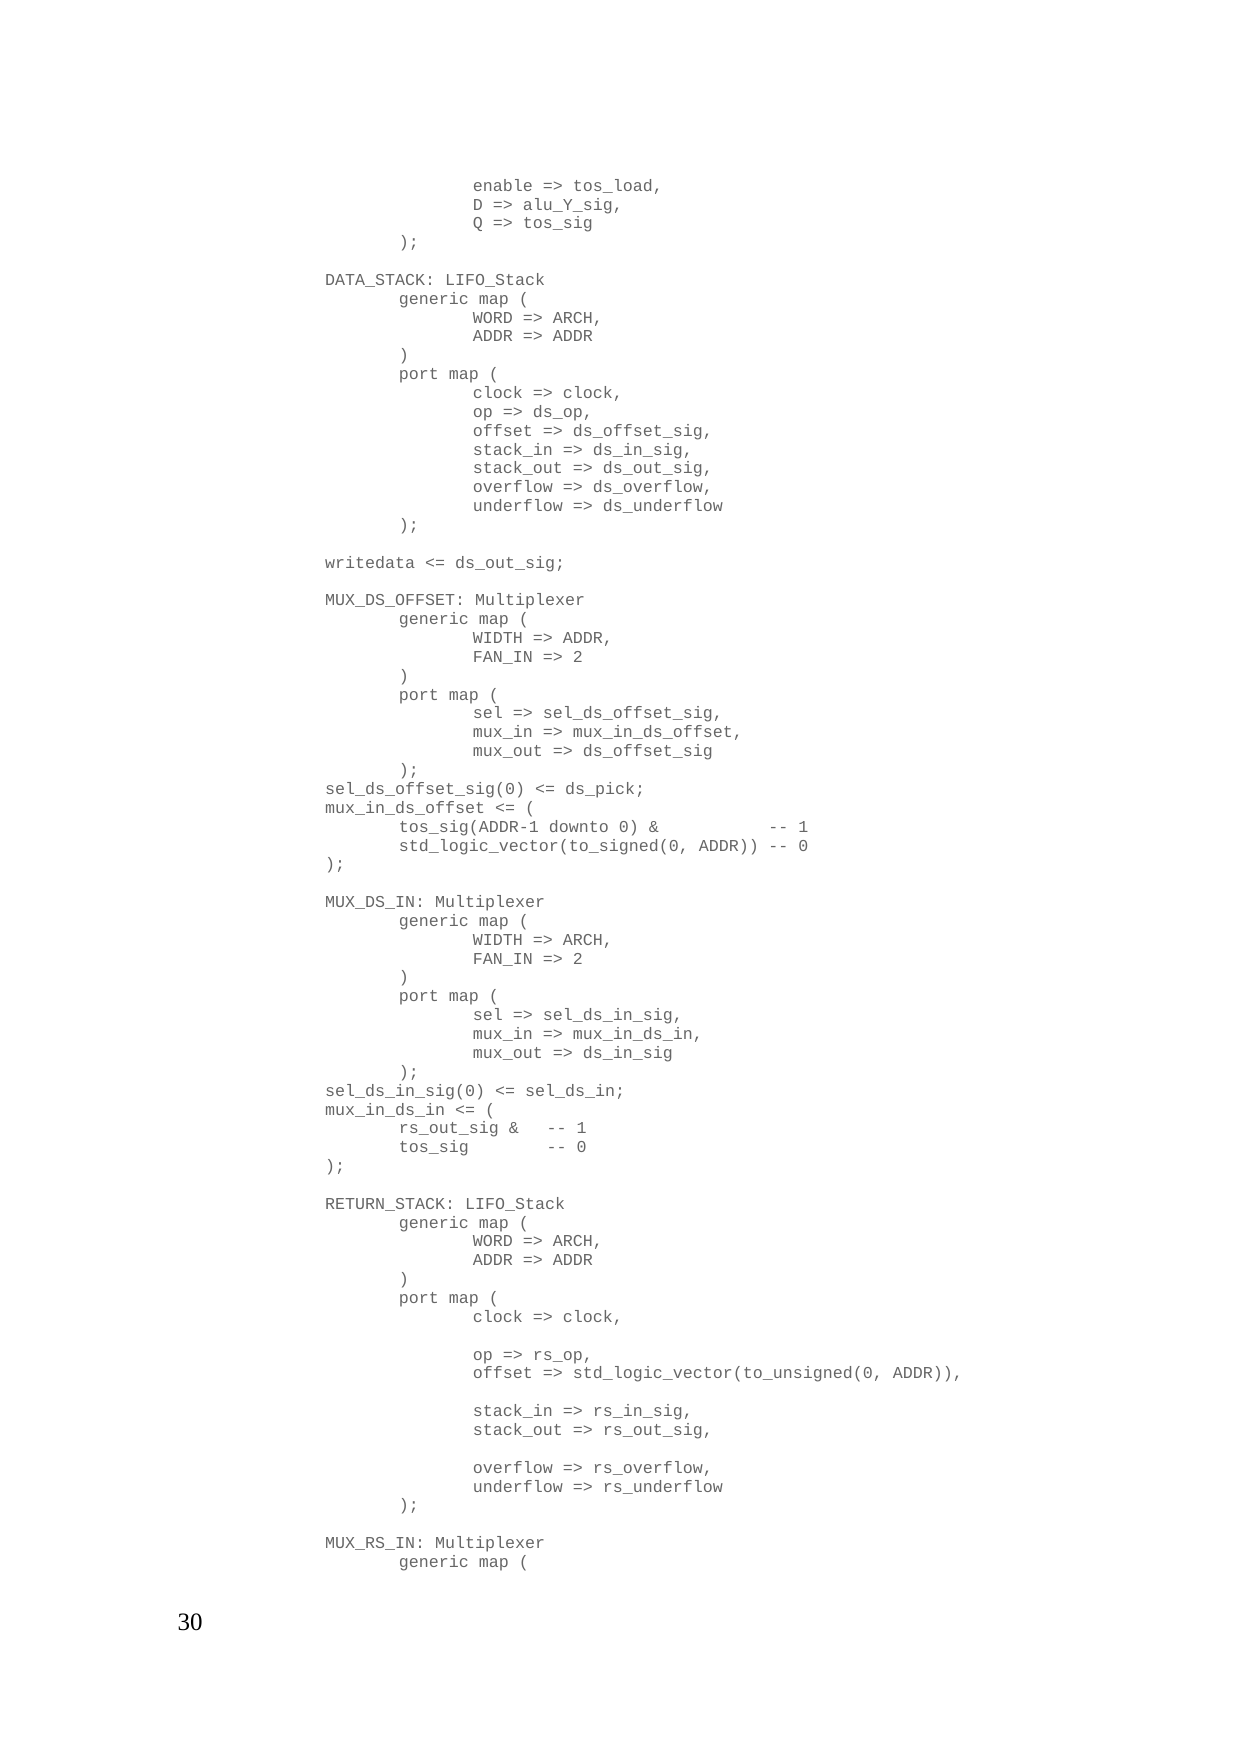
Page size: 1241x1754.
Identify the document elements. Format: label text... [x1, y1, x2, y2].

text WORD => ARCH, [177, 309, 1122, 328]
text generic map ( [177, 1553, 1122, 1572]
text ); [177, 1497, 1122, 1516]
text ); [177, 517, 1122, 535]
text offset => ds_offset_sig, [177, 422, 1122, 441]
text tos_sig -- 0 [177, 1139, 1122, 1158]
text port map ( [177, 988, 1122, 1007]
text offset => std_logic_vector(to_unsigned(0, ADDR)), [177, 1365, 1122, 1384]
text sel => sel_ds_offset_sig, [177, 705, 1122, 724]
text generic map ( [177, 1214, 1122, 1233]
text enable => tos_load, [177, 177, 1122, 196]
text mux_in => mux_in_ds_offset, [177, 724, 1122, 743]
text overflow => ds_overflow, [177, 479, 1122, 498]
text RETURN_STACK: LIFO_Stack [177, 1195, 1122, 1214]
text writedata <= ds_out_sig; [177, 554, 1122, 573]
text generic map ( [177, 611, 1122, 630]
text WIDTH => ARCH, [177, 931, 1122, 950]
text sel_ds_in_sig(0) <= sel_ds_in; [177, 1082, 1122, 1101]
text ) [177, 1271, 1122, 1289]
text generic map ( [177, 290, 1122, 309]
text mux_in_ds_offset <= ( [177, 799, 1122, 818]
text stack_out => ds_out_sig, [177, 460, 1122, 479]
text op => rs_op, [177, 1346, 1122, 1365]
text ); [177, 762, 1122, 781]
text clock => clock, [177, 384, 1122, 403]
text ); [177, 1063, 1122, 1082]
text ); [177, 234, 1122, 253]
text ADDR => ADDR [177, 1252, 1122, 1271]
text port map ( [177, 686, 1122, 705]
text stack_in => ds_in_sig, [177, 441, 1122, 460]
text FAN_IN => 2 [177, 950, 1122, 969]
text WIDTH => ADDR, [177, 630, 1122, 648]
text MUX_DS_IN: Multiplexer [177, 894, 1122, 912]
text WORD => ARCH, [177, 1233, 1122, 1252]
text stack_out => rs_out_sig, [177, 1422, 1122, 1440]
text overflow => rs_overflow, [177, 1459, 1122, 1478]
text std_logic_vector(to_signed(0, ADDR)) -- 0 [177, 837, 1122, 856]
text underflow => rs_underflow [177, 1478, 1122, 1497]
text stack_in => rs_in_sig, [177, 1403, 1122, 1422]
text sel => sel_ds_in_sig, [177, 1007, 1122, 1026]
text tos_sig(ADDR-1 downto 0) & -- 1 [177, 818, 1122, 837]
text ); [177, 856, 1122, 875]
text MUX_RS_IN: Multiplexer [177, 1535, 1122, 1553]
text ) [177, 347, 1122, 366]
text FAN_IN => 2 [177, 648, 1122, 667]
text generic map ( [177, 912, 1122, 931]
text underflow => ds_underflow [177, 498, 1122, 517]
text D => alu_Y_sig, [177, 196, 1122, 215]
text ADDR => ADDR [177, 328, 1122, 347]
text ); [177, 1158, 1122, 1176]
text MUX_DS_OFFSET: Multiplexer [177, 592, 1122, 611]
text op => ds_op, [177, 403, 1122, 422]
text DATA_STACK: LIFO_Stack [177, 271, 1122, 290]
text sel_ds_offset_sig(0) <= ds_pick; [177, 781, 1122, 799]
text ) [177, 969, 1122, 988]
text Q => tos_sig [177, 215, 1122, 234]
text ) [177, 667, 1122, 686]
text port map ( [177, 366, 1122, 384]
text rs_out_sig & -- 1 [177, 1120, 1122, 1139]
text port map ( [177, 1289, 1122, 1308]
text mux_in_ds_in <= ( [177, 1101, 1122, 1120]
text clock => clock, [177, 1308, 1122, 1327]
text mux_in => mux_in_ds_in, [177, 1026, 1122, 1044]
text mux_out => ds_in_sig [177, 1044, 1122, 1063]
text mux_out => ds_offset_sig [177, 743, 1122, 762]
